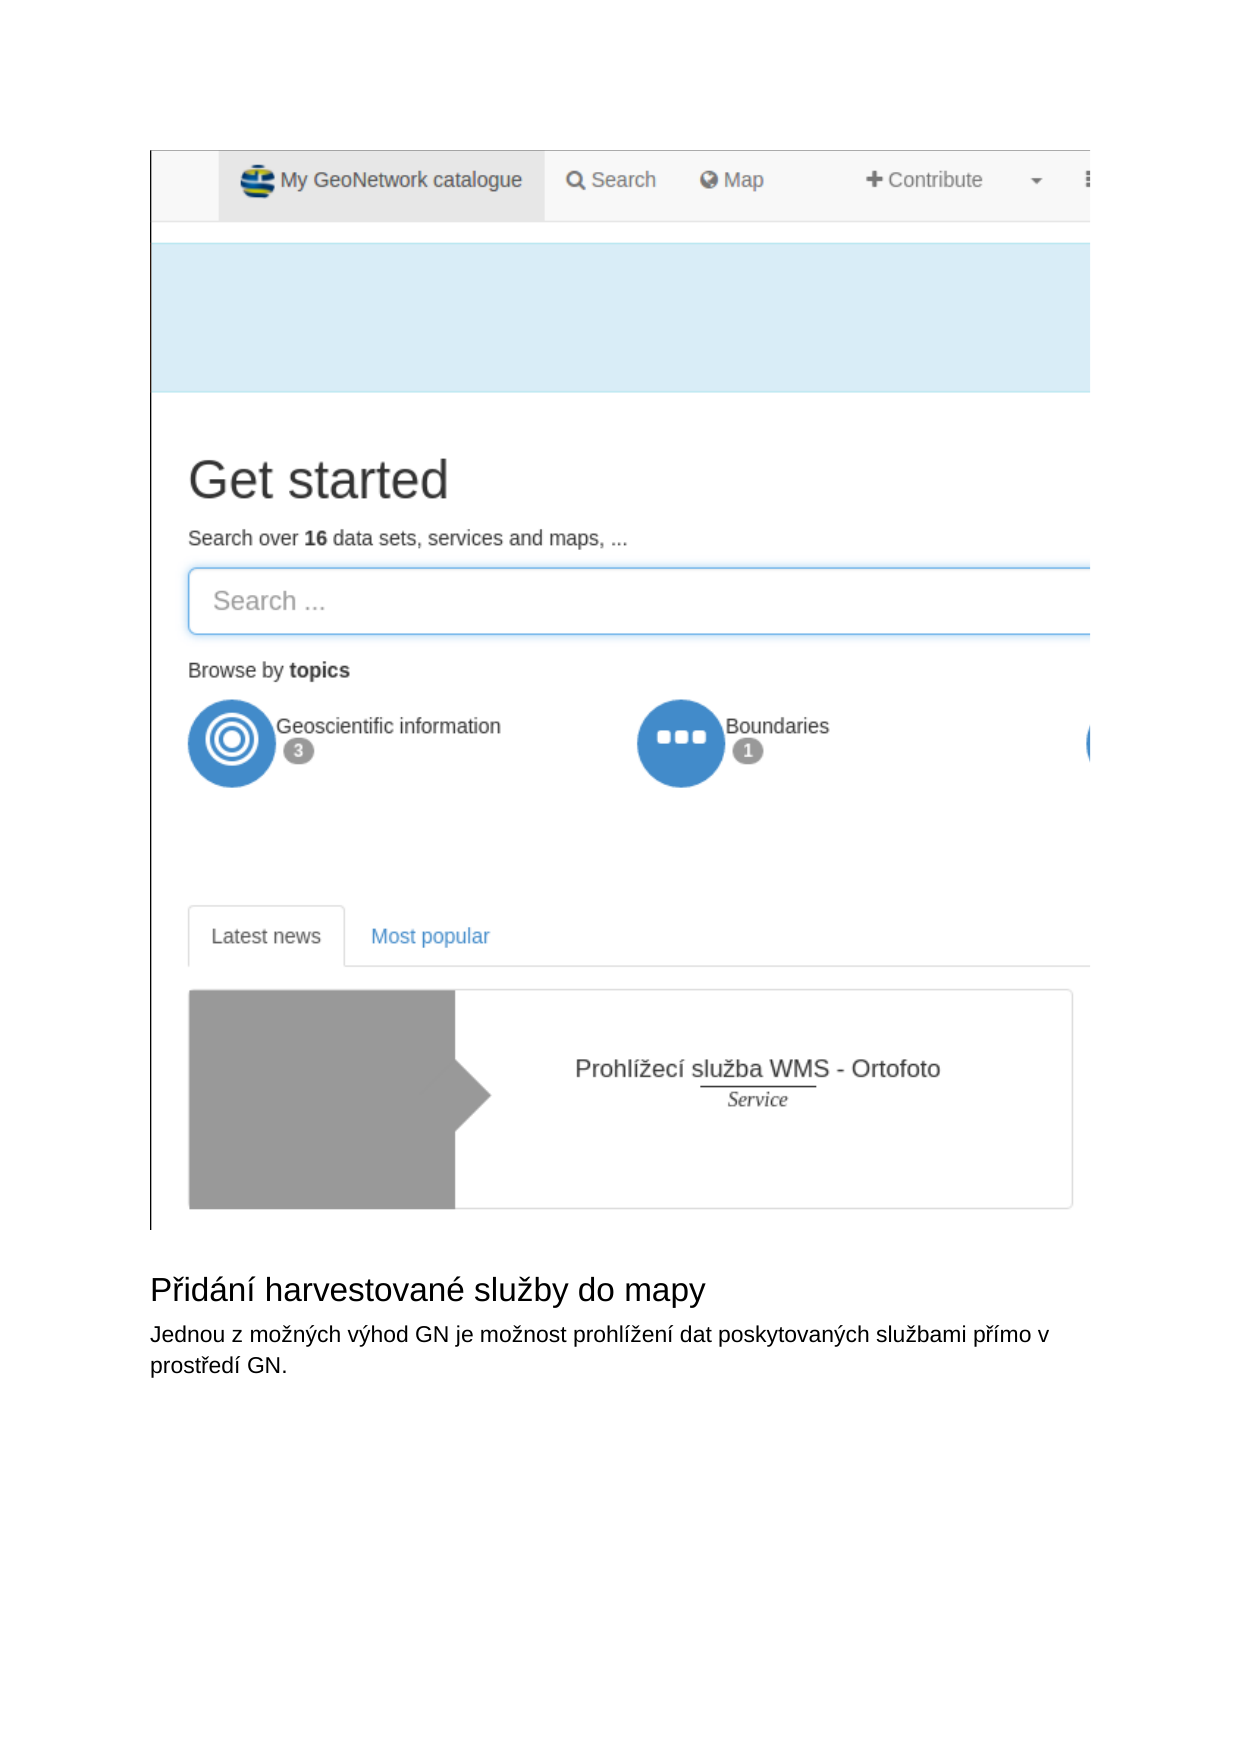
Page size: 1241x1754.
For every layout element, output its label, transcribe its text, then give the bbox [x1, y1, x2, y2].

text Jednou z možných výhod GN je možnost prohlížení dat poskytovaných službami přímo v prostředí GN. [150, 1321, 1090, 1378]
picture [150, 150, 1091, 1230]
subtitle Přidání harvestované služby do mapy [150, 1271, 1090, 1309]
